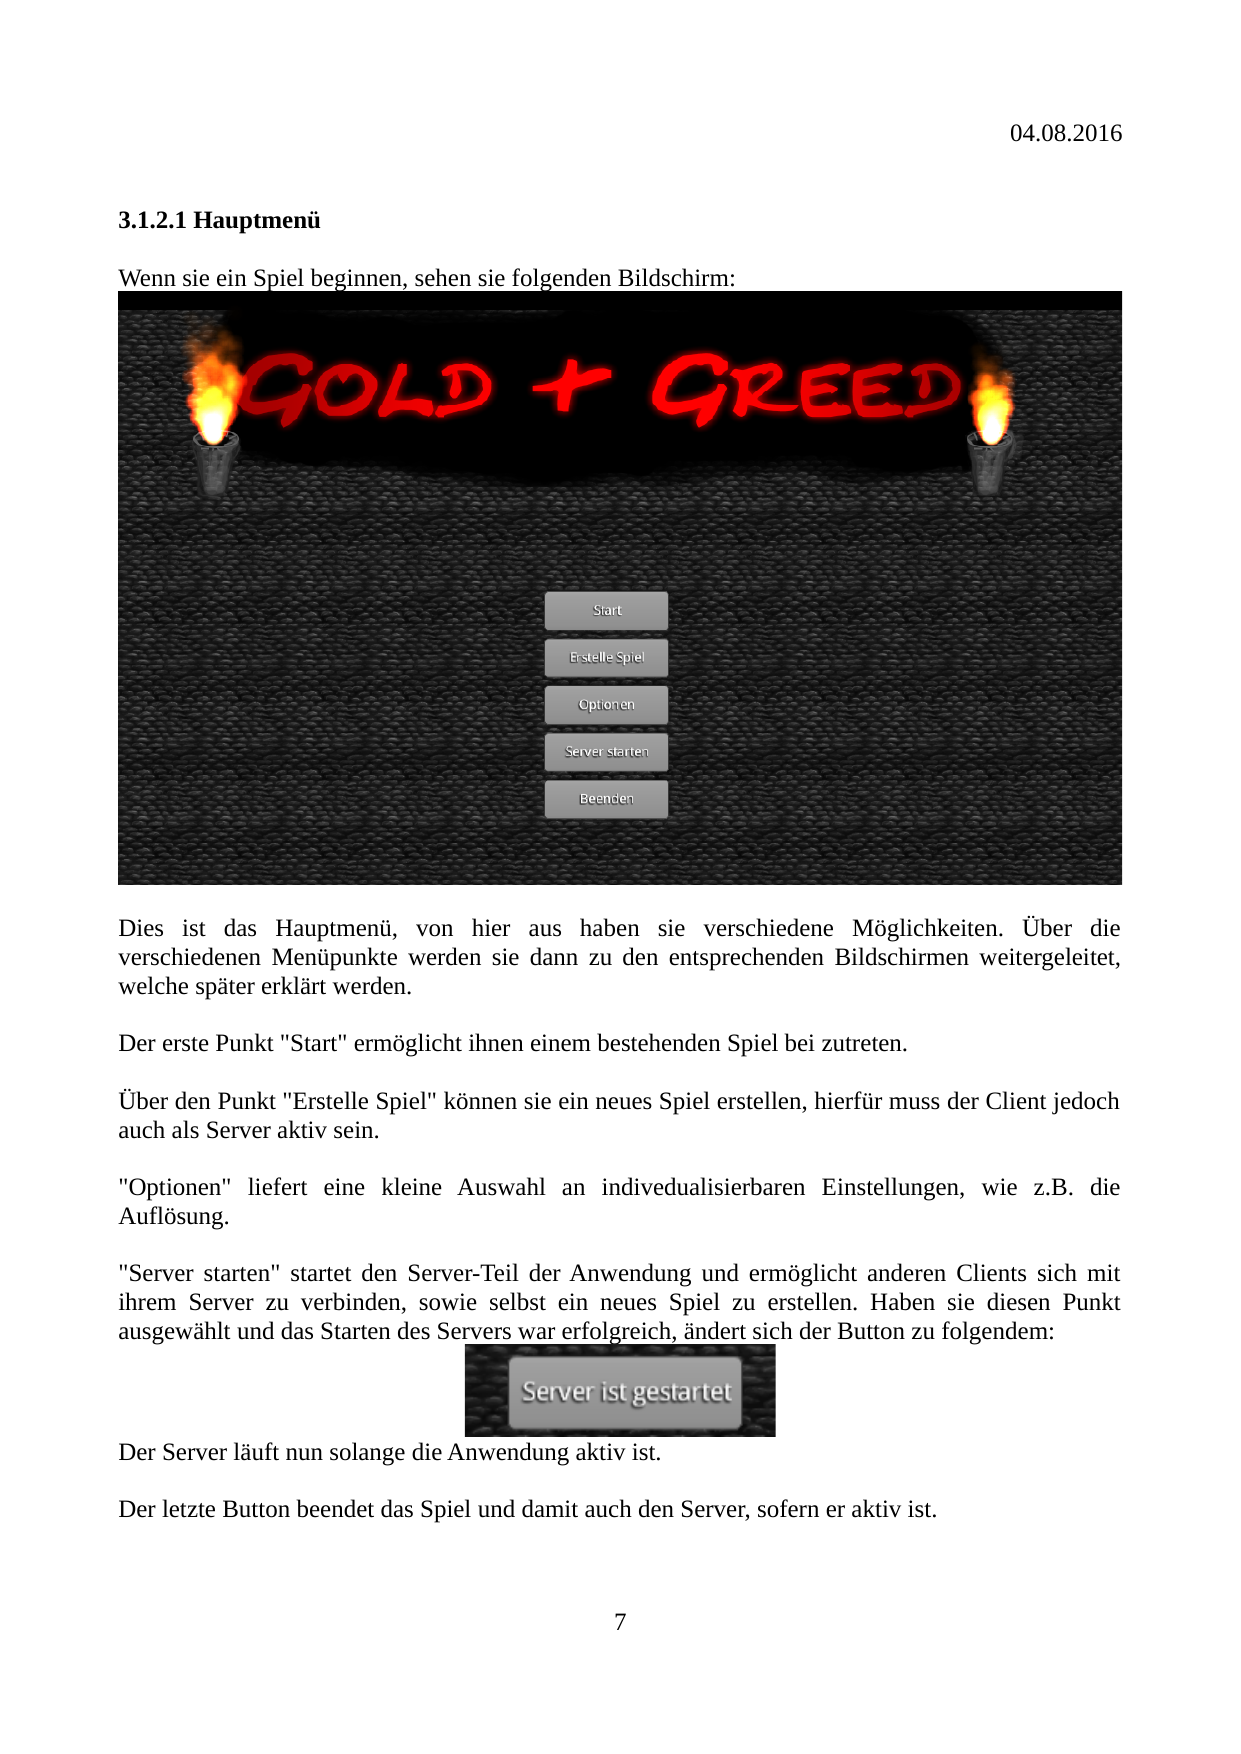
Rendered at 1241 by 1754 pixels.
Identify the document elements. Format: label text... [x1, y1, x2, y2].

picture [464, 1344, 776, 1437]
text Der erste Punkt "Start" ermöglicht ihnen einem bestehenden Spiel bei zutreten. [118, 1028, 1122, 1057]
text Über den Punkt "Erstelle Spiel" können sie ein neues Spiel erstellen, hierfür muss der Client jedoch auch als Server aktiv sein. [118, 1086, 1122, 1143]
text "Optionen" liefert eine kleine Auswahl an indivedualisierbaren Einstellungen, wie z.B. die Auflösung. [118, 1172, 1122, 1230]
text Der letzte Button beendet das Spiel und damit auch den Server, sofern er aktiv ist. [118, 1494, 1122, 1523]
text "Server starten" startet den Server-Teil der Anwendung und ermöglicht anderen Clients sich mit ihrem Server zu verbinden, sowie selbst ein neues Spiel zu erstellen. Haben sie diesen Punkt ausgewählt und das Starten des Servers war erfolgreich, ändert sich der Button zu folgendem: [118, 1258, 1122, 1345]
text Der Server läuft nun solange die Anwendung aktiv ist. [118, 1345, 1122, 1466]
text Dies ist das Hauptmenü, von hier aus haben sie verschiedene Möglichkeiten. Über die verschiedenen Menüpunkte werden sie dann zu den entsprechenden Bildschirmen weitergeleitet, welche später erklärt werden. [118, 913, 1122, 1000]
text 3.1.2.1 Hauptmenü [118, 205, 1122, 234]
picture [118, 291, 1123, 885]
text Wenn sie ein Spiel beginnen, sehen sie folgenden Bildschirm: [118, 263, 1122, 291]
